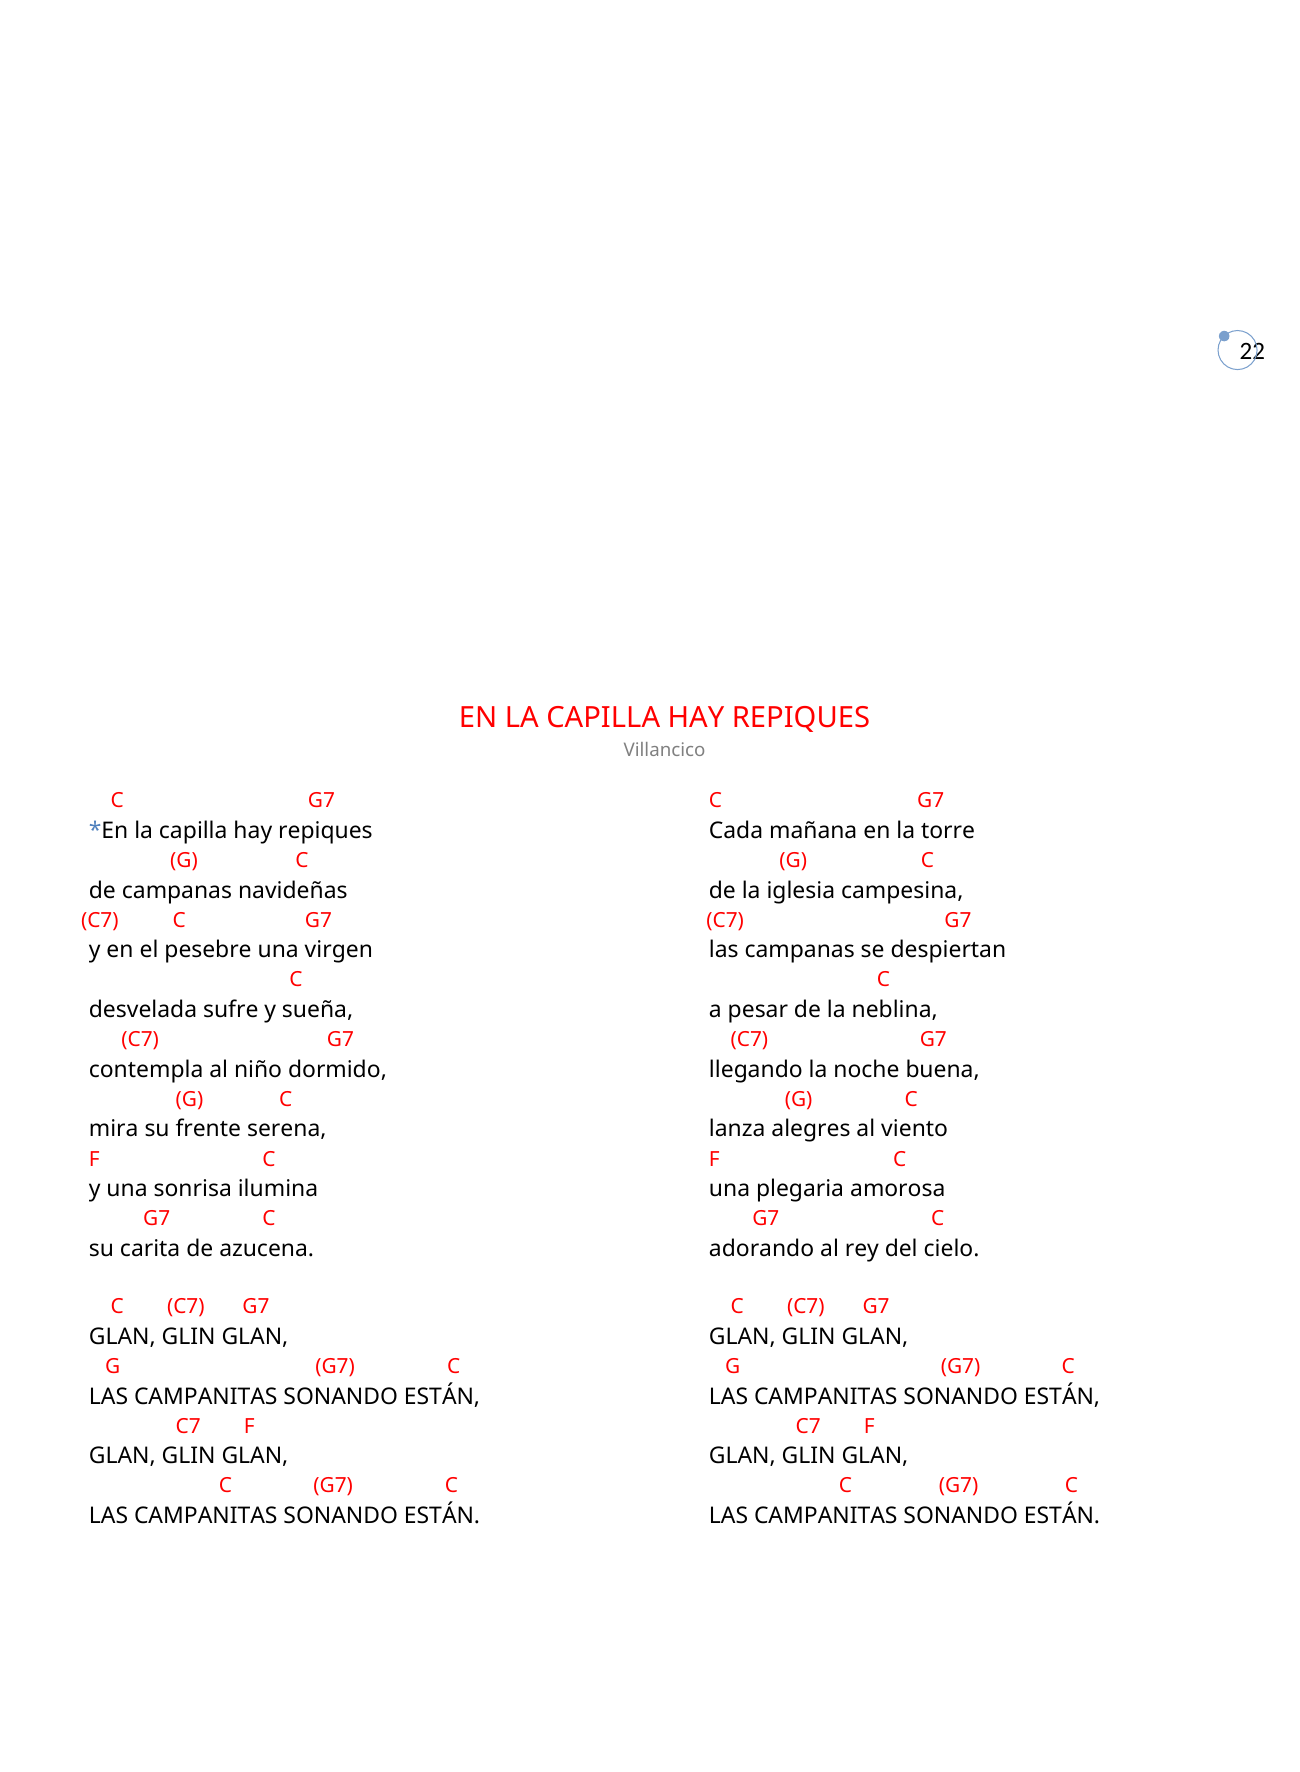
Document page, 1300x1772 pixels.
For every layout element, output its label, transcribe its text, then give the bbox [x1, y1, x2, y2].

text C (C7) G7 [89, 1291, 620, 1320]
text (C7) G7 [89, 1024, 620, 1053]
text GLAN, GLIN GLAN, [89, 1439, 620, 1471]
text (C7) G7 [679, 905, 1240, 933]
text Villancico [104, 736, 1224, 762]
text su carita de azucena. [89, 1232, 620, 1263]
text LAS CAMPANITAS SONANDO ESTÁN, [709, 1379, 1240, 1411]
text y en el pesebre una virgen [89, 933, 620, 964]
text (C7) C G7 [59, 905, 620, 933]
text a pesar de la neblina, [709, 993, 1240, 1024]
text F C [89, 1144, 620, 1172]
text G7 C [709, 1203, 1240, 1232]
text C G7 [709, 786, 1240, 814]
text C G7 [89, 786, 620, 814]
text (G) C [709, 845, 1240, 874]
text GLAN, GLIN GLAN, [709, 1320, 1240, 1351]
text GLAN, GLIN GLAN, [89, 1320, 620, 1351]
text C7 F [89, 1411, 620, 1439]
text EN LA CAPILLA HAY REPIQUES [104, 697, 1224, 736]
text Cada mañana en la torre [709, 814, 1240, 845]
text (C7) G7 [709, 1024, 1240, 1053]
text contempla al niño dormido, [89, 1053, 620, 1084]
text desvelada sufre y sueña, [89, 993, 620, 1024]
text llegando la noche buena, [709, 1053, 1240, 1084]
text C (C7) G7 [709, 1291, 1240, 1320]
text adorando al rey del cielo. [709, 1232, 1240, 1263]
text C (G7) C [89, 1471, 620, 1499]
text una plegaria amorosa [709, 1172, 1240, 1203]
text *En la capilla hay repiques [89, 814, 620, 845]
text C [89, 964, 620, 993]
text lanza alegres al viento [709, 1112, 1240, 1144]
text mira su frente serena, [89, 1112, 620, 1144]
text G (G7) C [89, 1351, 620, 1379]
text de campanas navideñas [89, 874, 620, 905]
text (G) C [89, 845, 620, 874]
text C7 F [709, 1411, 1240, 1439]
text de la iglesia campesina, [709, 874, 1240, 905]
text LAS CAMPANITAS SONANDO ESTÁN. [709, 1499, 1240, 1530]
text C (G7) C [709, 1471, 1240, 1499]
text (G) C [709, 1084, 1240, 1112]
text G7 C [89, 1203, 620, 1232]
text GLAN, GLIN GLAN, [709, 1439, 1240, 1471]
text LAS CAMPANITAS SONANDO ESTÁN. [89, 1499, 620, 1530]
text (G) C [89, 1084, 620, 1112]
text y una sonrisa ilumina [89, 1172, 620, 1203]
text C [709, 964, 1240, 993]
text G (G7) C [709, 1351, 1240, 1379]
text F C [709, 1144, 1240, 1172]
text las campanas se despiertan [709, 933, 1240, 964]
text LAS CAMPANITAS SONANDO ESTÁN, [89, 1379, 620, 1411]
